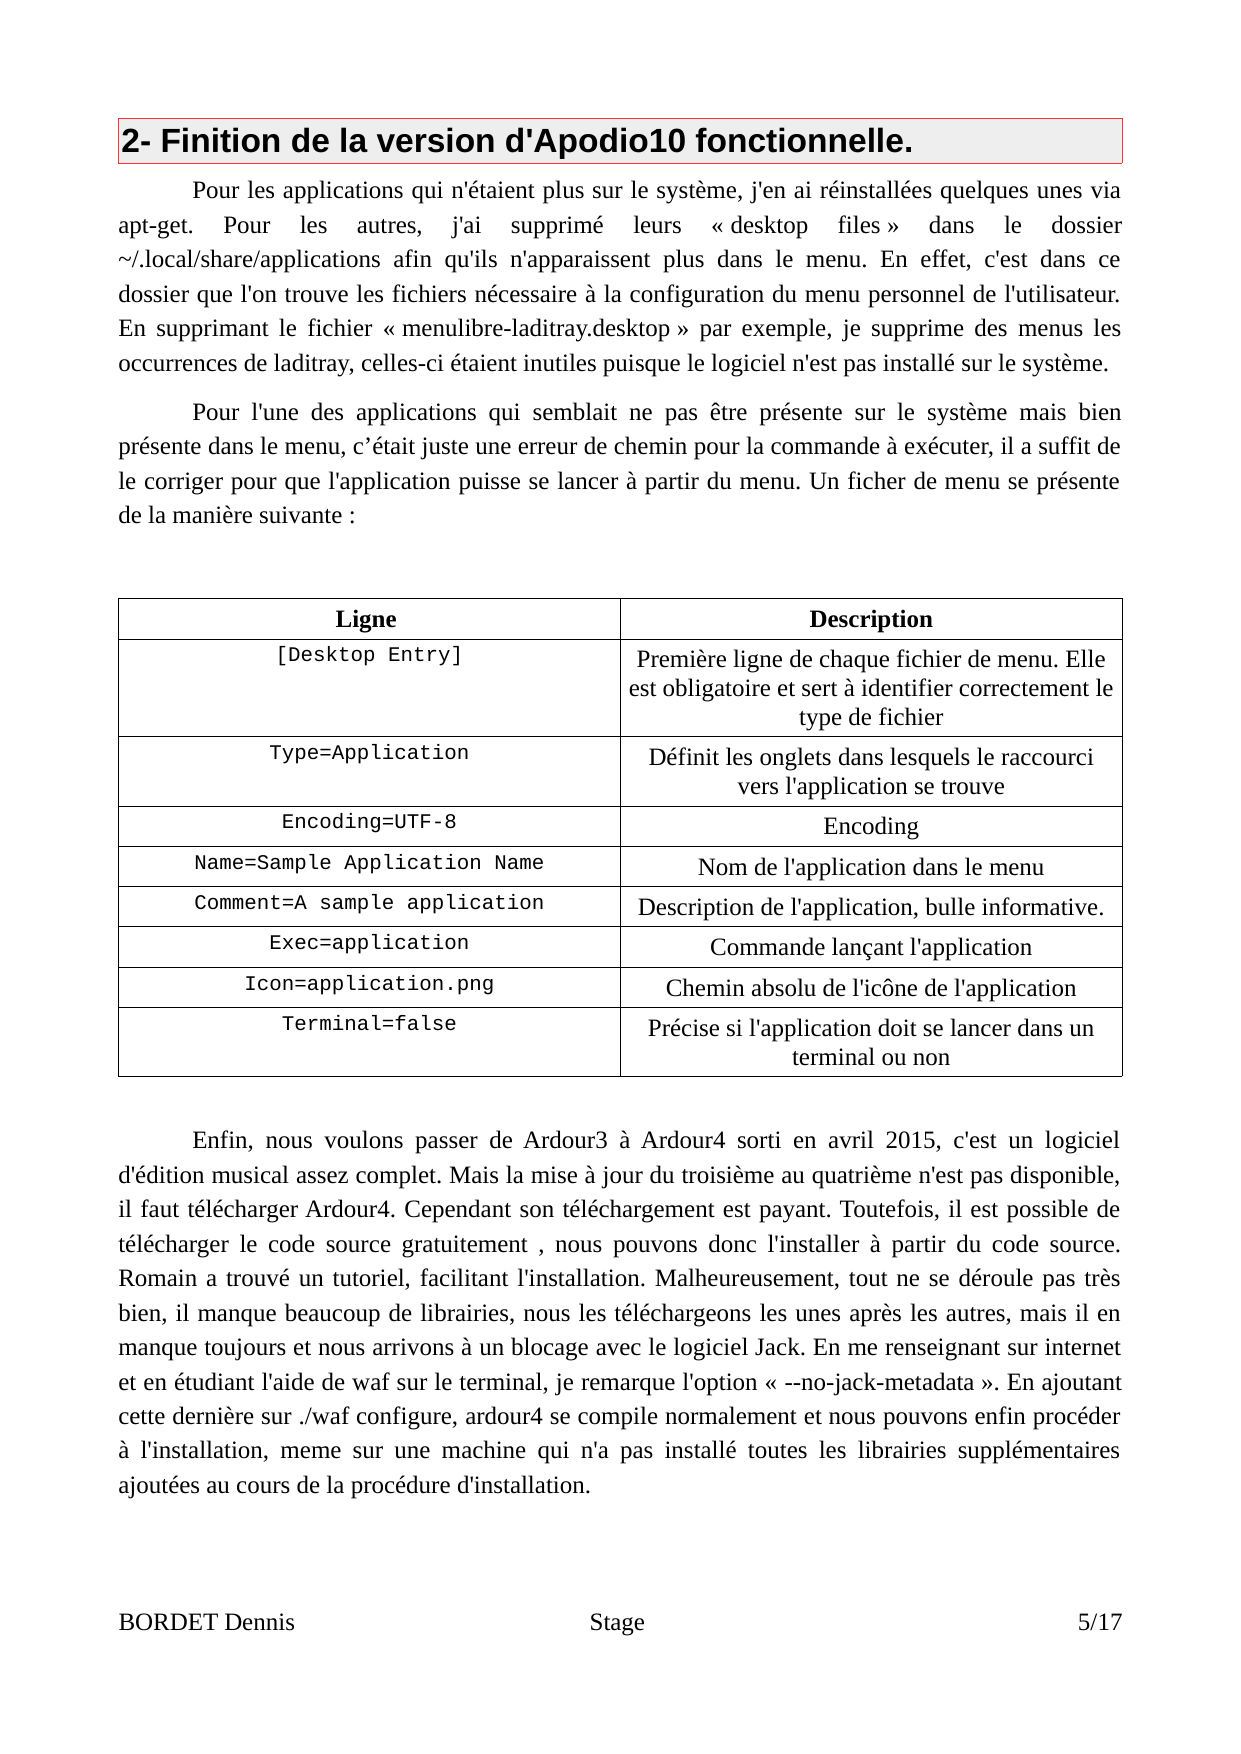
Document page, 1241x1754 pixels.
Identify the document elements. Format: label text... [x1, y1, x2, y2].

text Pour les applications qui n'étaient plus sur le système, j'en ai réinstallées quelques unes via apt-get. Pour les autres, j'ai supprimé leurs « desktop files » dans le dossier ~/.local/share/applications afin qu'ils n'apparaissent plus dans le menu. En effet, c'est dans ce dossier que l'on trouve les fichiers nécessaire à la configuration du menu personnel de l'utilisateur. En supprimant le fichier « menulibre-laditray.desktop » par exemple, je supprime des menus les occurrences de laditray, celles-ci étaient inutiles puisque le logiciel n'est pas installé sur le système. [118, 175, 1122, 376]
table_cell Encoding [621, 807, 1122, 846]
table_cell Exec=application [119, 927, 620, 967]
table_cell Icon=application.png [119, 968, 620, 1007]
table_cell Précise si l'application doit se lancer dans un terminal ou non [621, 1008, 1122, 1076]
table_cell Name=Sample Application Name [119, 847, 620, 886]
text Enfin, nous voulons passer de Ardour3 à Ardour4 sorti en avril 2015, c'est un logiciel d'édition musical assez complet. Mais la mise à jour du troisième au quatrième n'est pas disponible, il faut télécharger Ardour4. Cependant son téléchargement est payant. Toutefois, il est possible de télécharger le code source gratuitement , nous pouvons donc l'installer à partir du code source. Romain a trouvé un tutoriel, facilitant l'installation. Malheureusement, tout ne se déroule pas très bien, il manque beaucoup de librairies, nous les téléchargeons les unes après les autres, mais il en manque toujours et nous arrivons à un blocage avec le logiciel Jack. En me renseignant sur internet et en étudiant l'aide de waf sur le terminal, je remarque l'option « --no-jack-metadata ». En ajoutant cette dernière sur ./waf configure, ardour4 se compile normalement et nous pouvons enfin procéder à l'installation, meme sur une machine qui n'a pas installé toutes les librairies supplémentaires ajoutées au cours de la procédure d'installation. [118, 1125, 1122, 1499]
table_cell Encoding=UTF-8 [119, 807, 620, 846]
table_header Description [621, 599, 1122, 639]
table_cell Nom de l'application dans le menu [621, 847, 1122, 886]
table_cell [Desktop Entry] [119, 640, 620, 736]
table_cell Chemin absolu de l'icône de l'application [621, 968, 1122, 1007]
text Pour l'une des applications qui semblait ne pas être présente sur le système mais bien présente dans le menu, c’était juste une erreur de chemin pour la commande à exécuter, il a suffit de le corriger pour que l'application puisse se lancer à partir du menu. Un ficher de menu se présente de la manière suivante : [118, 397, 1122, 529]
table_cell Description de l'application, bulle informative. [621, 887, 1122, 926]
table_cell Terminal=false [119, 1008, 620, 1076]
table_cell Commande lançant l'application [621, 927, 1122, 967]
table_cell Comment=A sample application [119, 887, 620, 926]
table_cell Première ligne de chaque fichier de menu. Elle est obligatoire et sert à identifier correctement le type de fichier [621, 640, 1122, 736]
subtitle 2- Finition de la version d'Apodio10 fonctionnelle. [119, 119, 1122, 163]
table_cell Type=Application [119, 737, 620, 806]
table_header Ligne [119, 599, 620, 639]
table_cell Définit les onglets dans lesquels le raccourci vers l'application se trouve [621, 737, 1122, 806]
